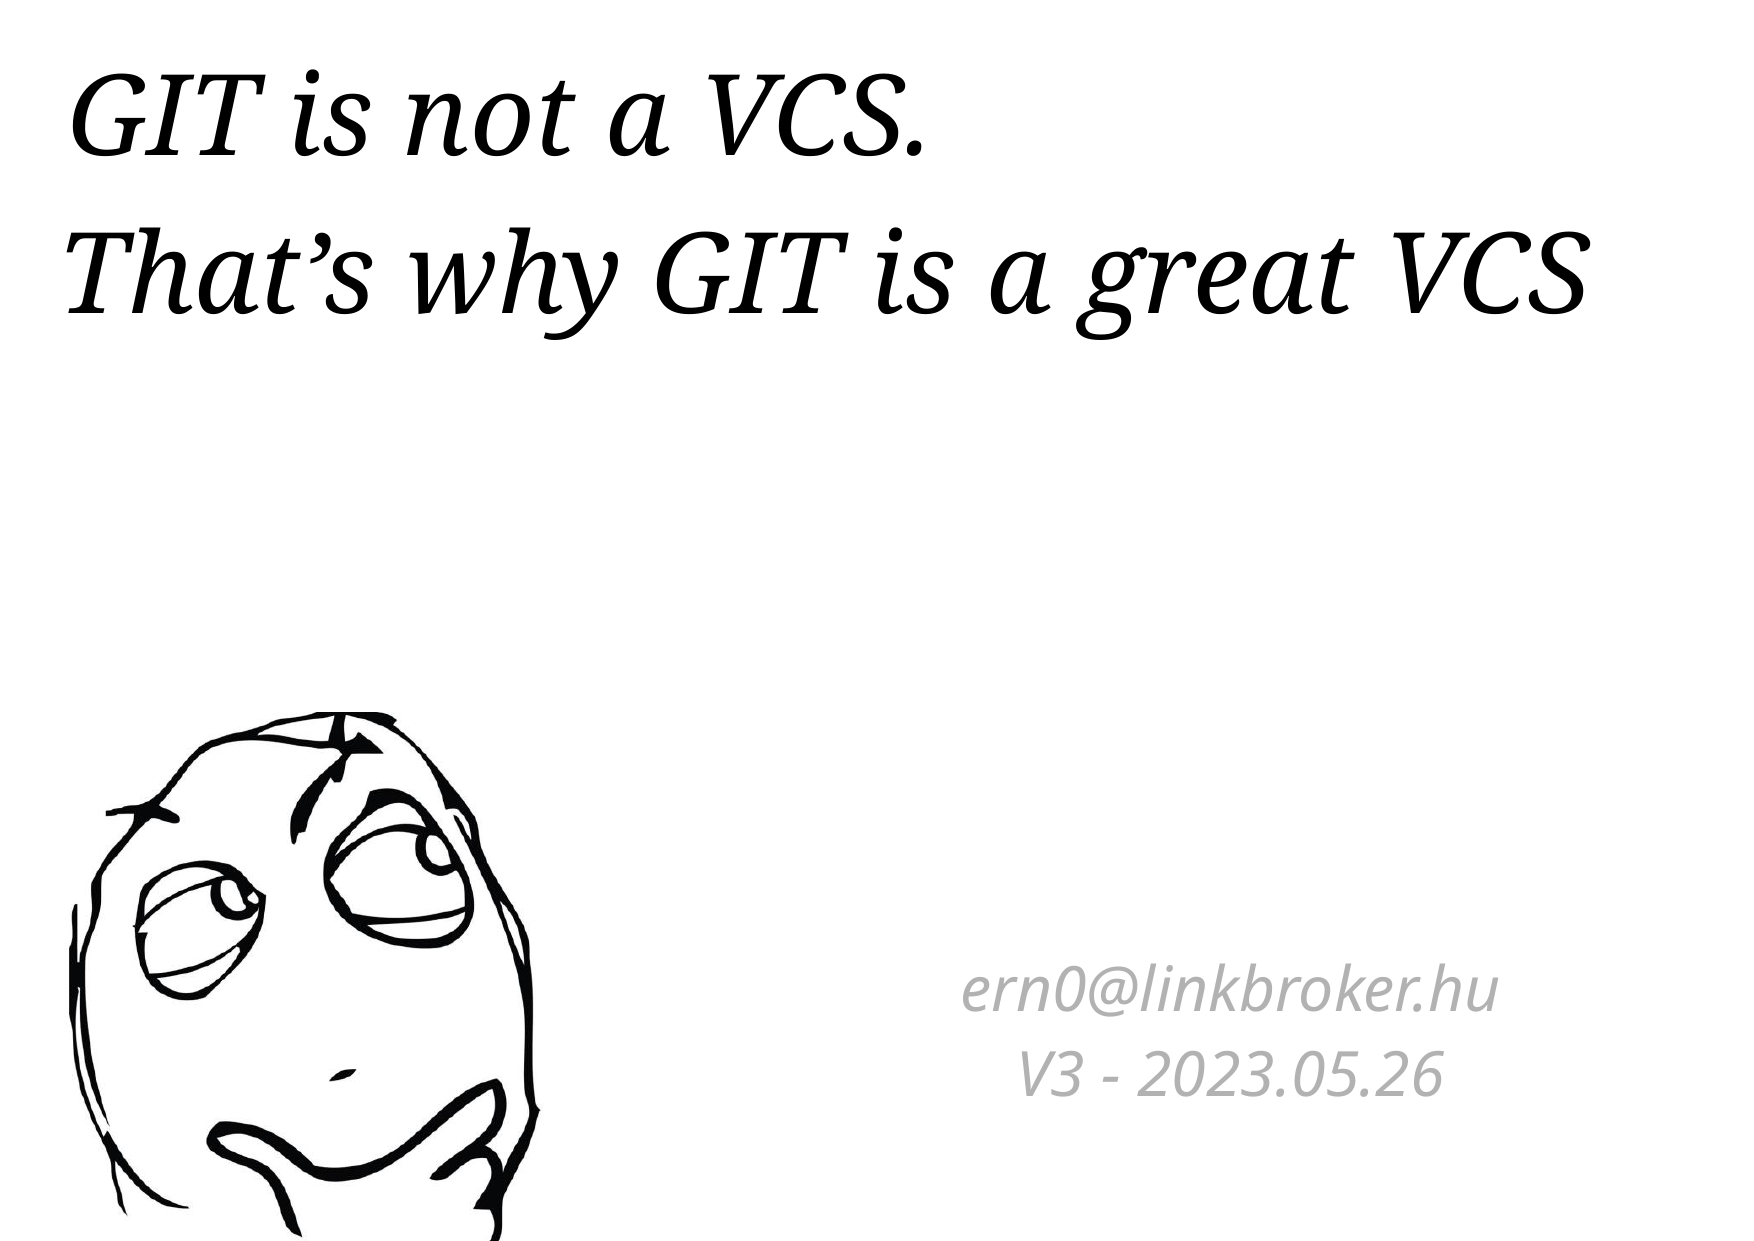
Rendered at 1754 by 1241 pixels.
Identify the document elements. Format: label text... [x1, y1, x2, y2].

picture [0, 712, 714, 1241]
text GIT is not a VCS. [0, 17, 1754, 193]
text That’s why GIT is a great VCS [0, 193, 1754, 346]
text ern0@linkbroker.hu V3 - 2023.05.26 [714, 944, 1754, 1114]
